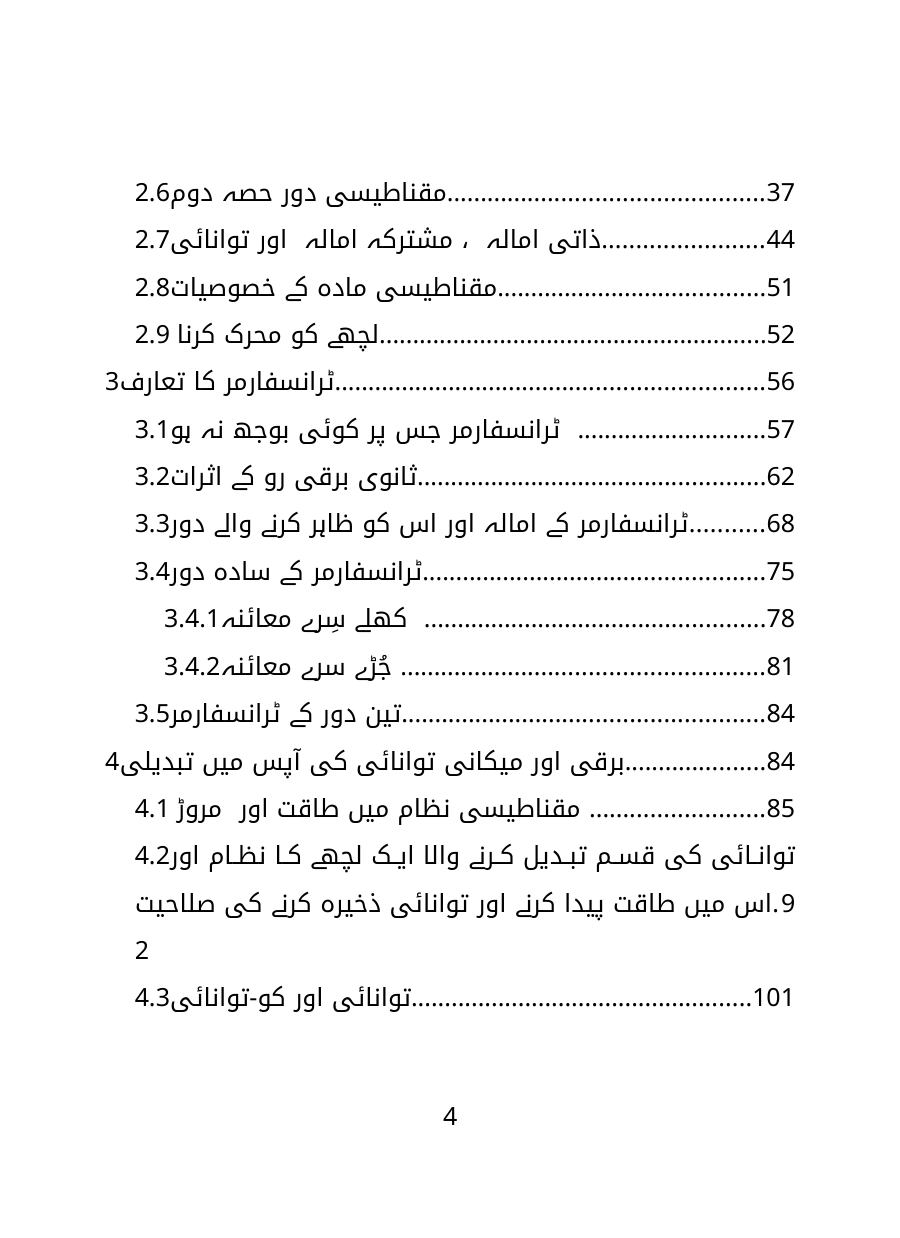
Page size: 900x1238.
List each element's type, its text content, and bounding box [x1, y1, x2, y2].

text 3.4.1کھلے سِرے معائنہ 78 [164, 596, 795, 643]
text 3ٹرانسفارمر کا تعارف 56 [105, 359, 795, 406]
text 3.3ٹرانسفارمر کے امالہ اور اس کو ظاہر کرنے والے دور 68 [134, 501, 795, 548]
text 3.4.2جُڑے سرے معائنہ 81 [164, 643, 795, 690]
text 4.2توانائی کی قسم تبدیل کرنے والا ایک لچھے کا نظام اور اس میں طاقت پیدا کرنے اور توانائی ذخیرہ کرنے کی صلاحیت 92 [134, 833, 795, 975]
text 3.5تین دور کے ٹرانسفارمر 84 [134, 690, 795, 738]
text 4.3توانائی اور کو-توانائی 101 [134, 975, 795, 1022]
text 2.8مقناطیسی مادہ کے خصوصیات 51 [134, 264, 795, 311]
text 3.1ٹرانسفارمر جس پر کوئی بوجھ نہ ہو 57 [134, 406, 795, 453]
text 2.9 لچھے کو محرک کرنا 52 [134, 311, 795, 359]
text 2.7ذاتی امالہ ، مشترکہ امالہ اور توانائی 44 [134, 216, 795, 264]
text 2.6مقناطیسی دور حصہ دوم 37 [134, 169, 795, 216]
text 4برقی اور میکانی توانائی کی آپس میں تبدیلی 84 [105, 738, 795, 785]
text 3.4ٹرانسفارمر کے سادہ دور 75 [134, 548, 795, 596]
text 4.1 مقناطیسی نظام میں طاقت اور مروڑ 85 [134, 785, 795, 833]
text 3.2ثانوی برقی رو کے اثرات 62 [134, 453, 795, 501]
